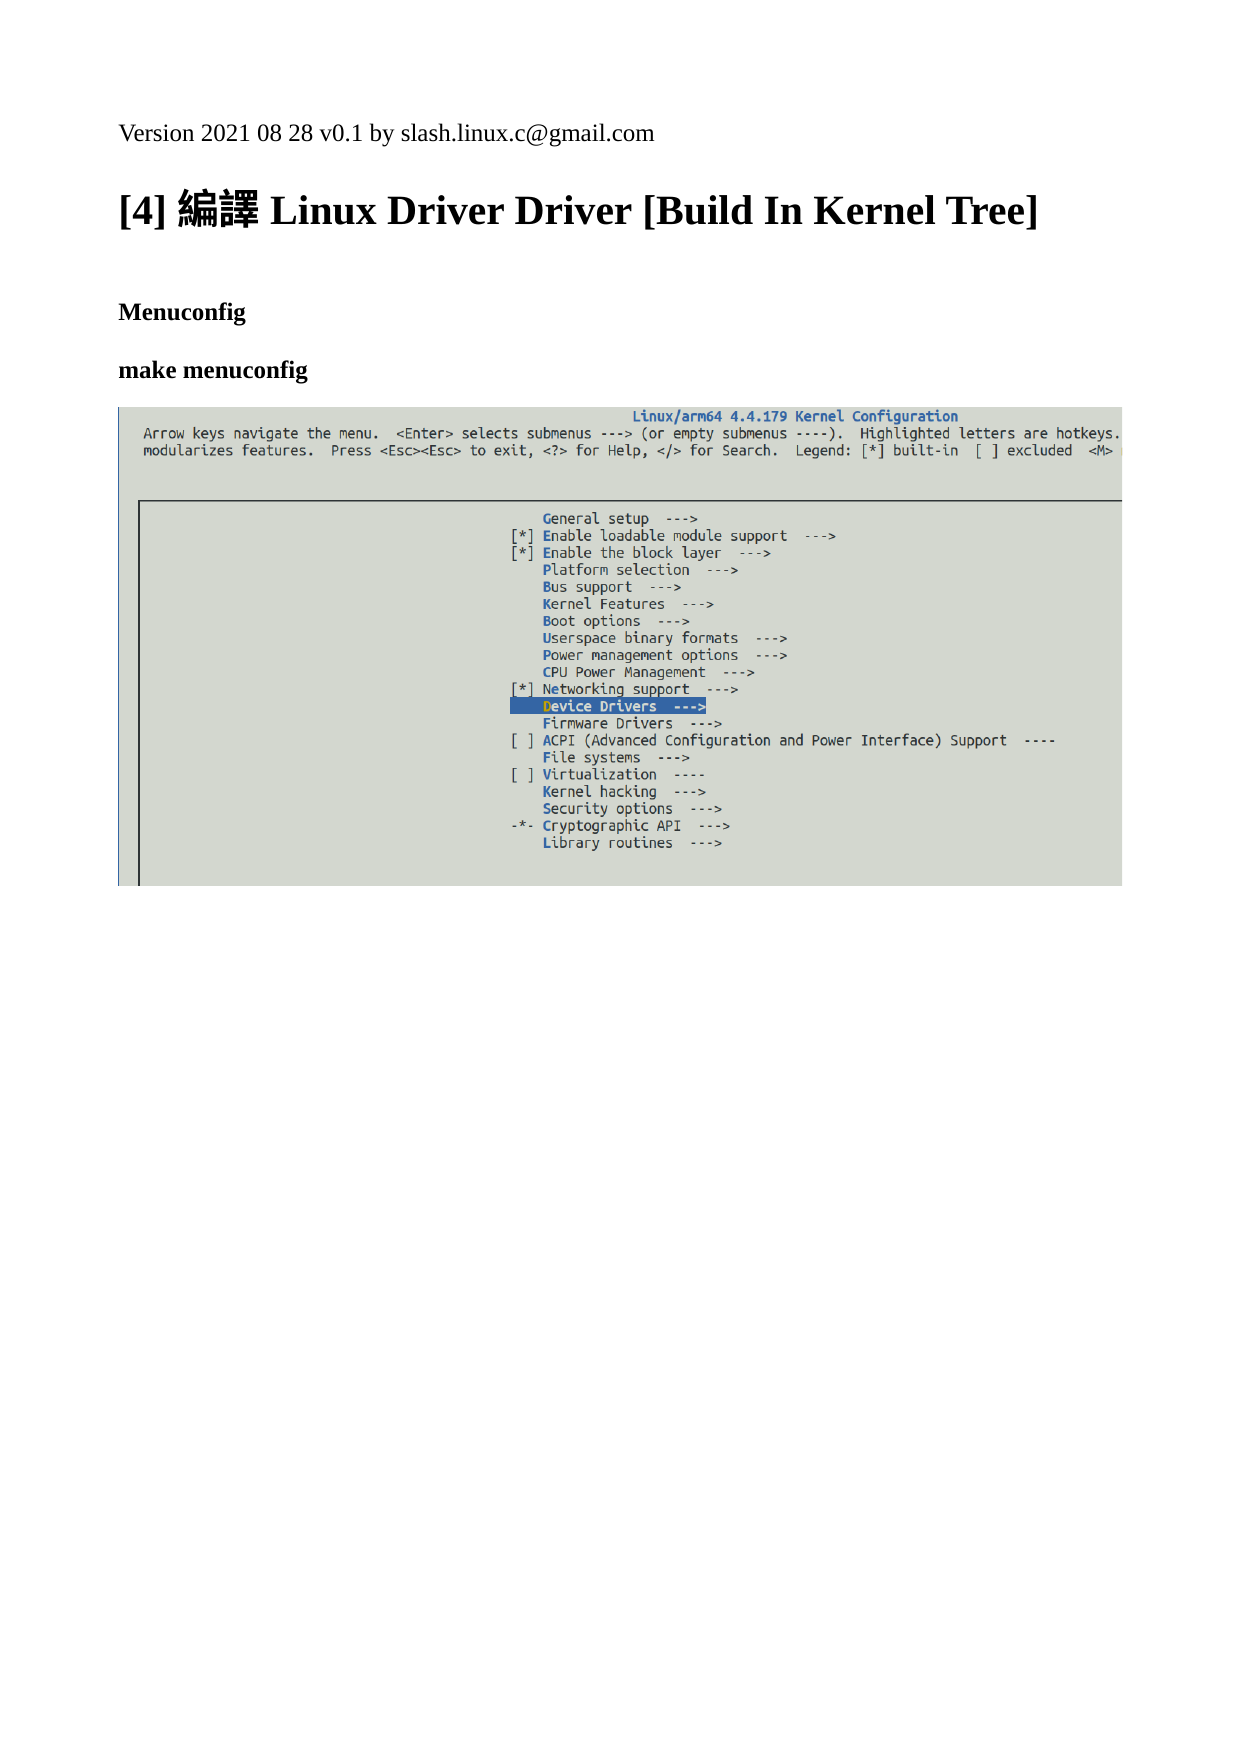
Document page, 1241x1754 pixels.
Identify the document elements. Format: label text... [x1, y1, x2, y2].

subtitle [4] 編譯 Linux Driver Driver [Build In Kernel Tree] [118, 176, 1122, 237]
text Menuconfig [118, 297, 1122, 326]
text make menuconfig [118, 355, 1122, 383]
picture [118, 407, 1123, 886]
